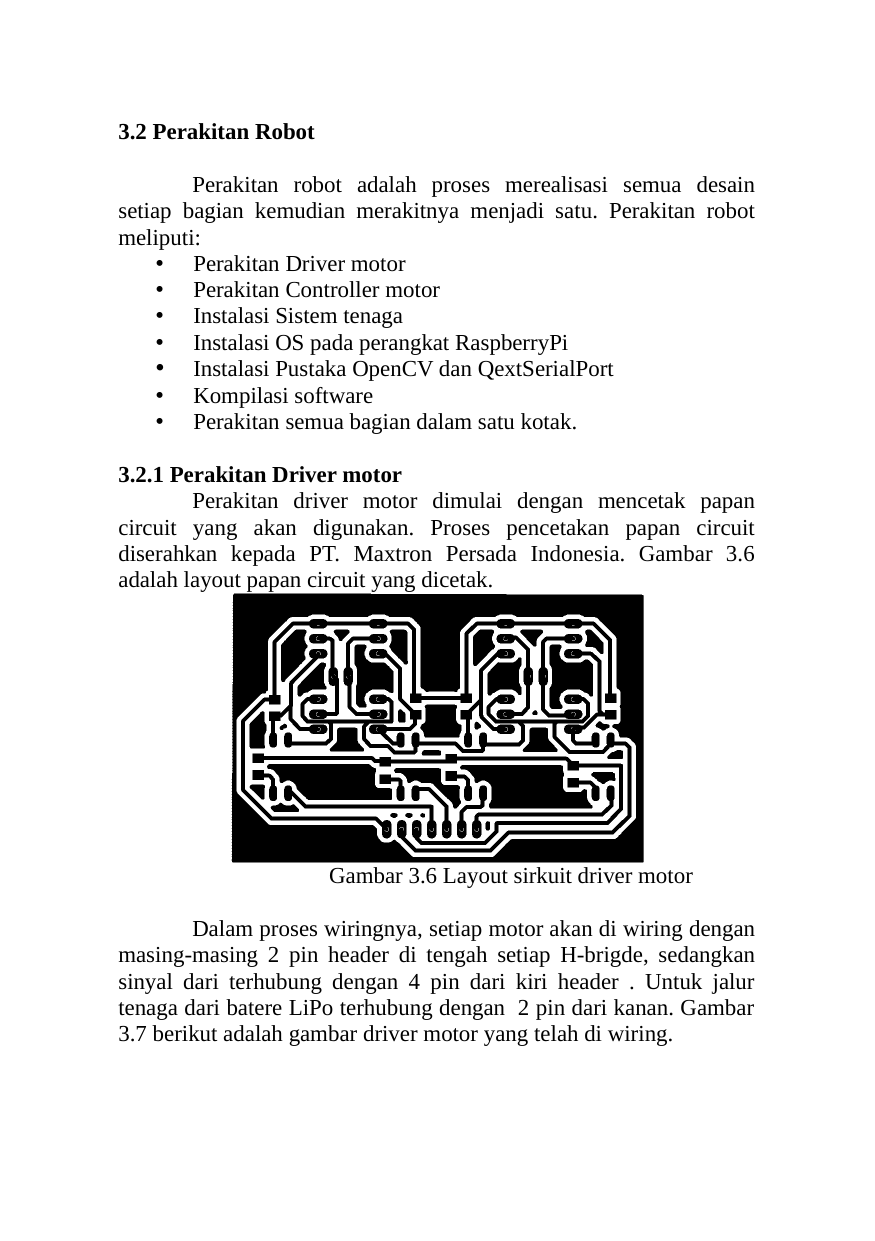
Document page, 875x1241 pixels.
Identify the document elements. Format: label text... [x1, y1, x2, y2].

list Perakitan semua bagian dalam satu kotak. [156, 408, 756, 435]
text Perakitan driver motor dimulai dengan mencetak papan circuit yang akan digunakan. Proses pencetakan papan circuit diserahkan kepada PT. Maxtron Persada Indonesia. Gambar 3.6 adalah layout papan circuit yang dicetak. [118, 487, 756, 593]
text 3.2.1 Perakitan Driver motor [118, 461, 756, 487]
list Instalasi Pustaka OpenCV dan QextSerialPort [156, 355, 756, 382]
picture [230, 592, 644, 863]
text Gambar 3.6 Layout sirkuit driver motor [118, 593, 756, 889]
text 3.2 Perakitan Robot [118, 118, 756, 144]
list Perakitan Driver motor [156, 250, 756, 276]
list Instalasi OS pada perangkat RaspberryPi [156, 329, 756, 355]
text Perakitan robot adalah proses merealisasi semua desain setiap bagian kemudian merakitnya menjadi satu. Perakitan robot meliputi: [118, 171, 756, 250]
list Perakitan Controller motor [156, 276, 756, 303]
list Kompilasi software [156, 382, 756, 408]
list Instalasi Sistem tenaga [156, 303, 756, 329]
text Dalam proses wiringnya, setiap motor akan di wiring dengan masing-masing 2 pin header di tengah setiap H-brigde, sedangkan sinyal dari terhubung dengan 4 pin dari kiri header . Untuk jalur tenaga dari batere LiPo terhubung dengan 2 pin dari kanan. Gambar 3.7 berikut adalah gambar driver motor yang telah di wiring. [118, 915, 756, 1047]
